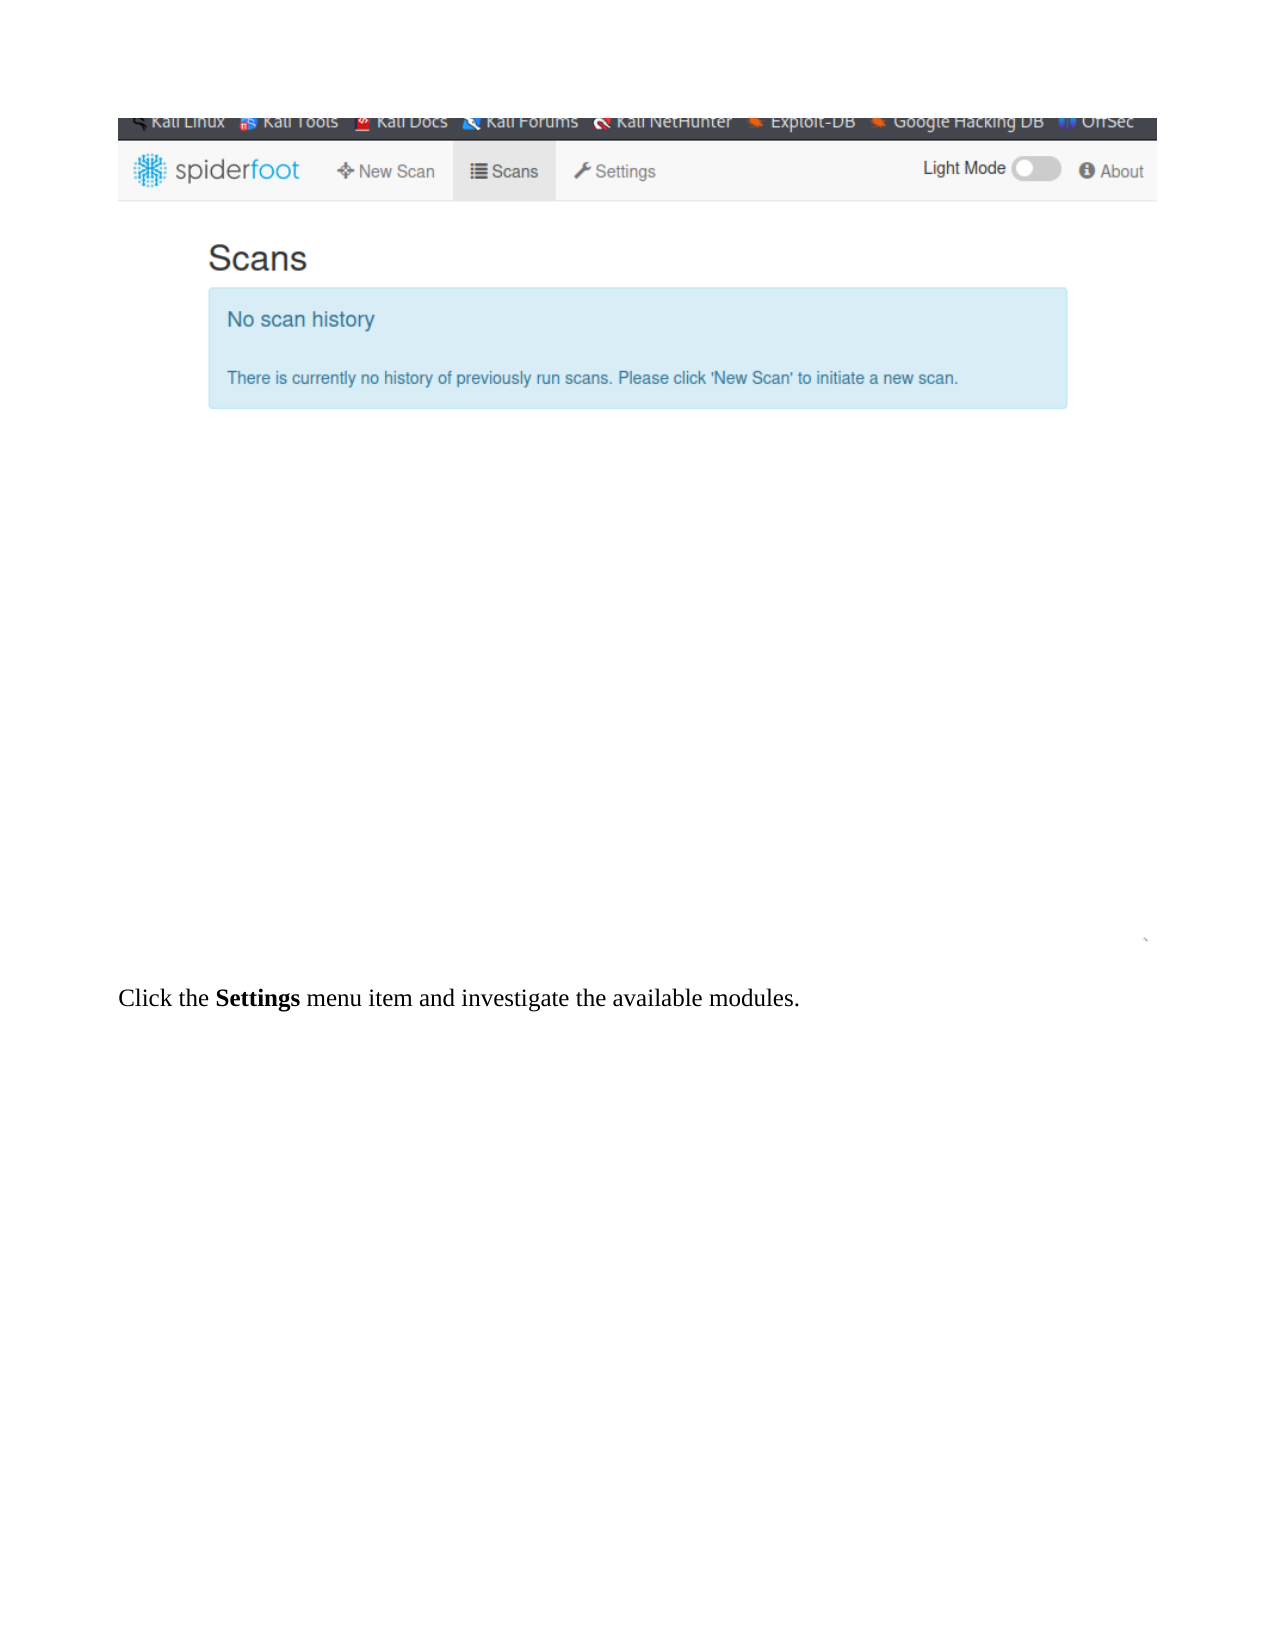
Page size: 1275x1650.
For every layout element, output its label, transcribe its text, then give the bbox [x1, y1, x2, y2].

picture [118, 118, 1157, 946]
text Click the Settings menu item and investigate the available modules. [118, 983, 1157, 1012]
